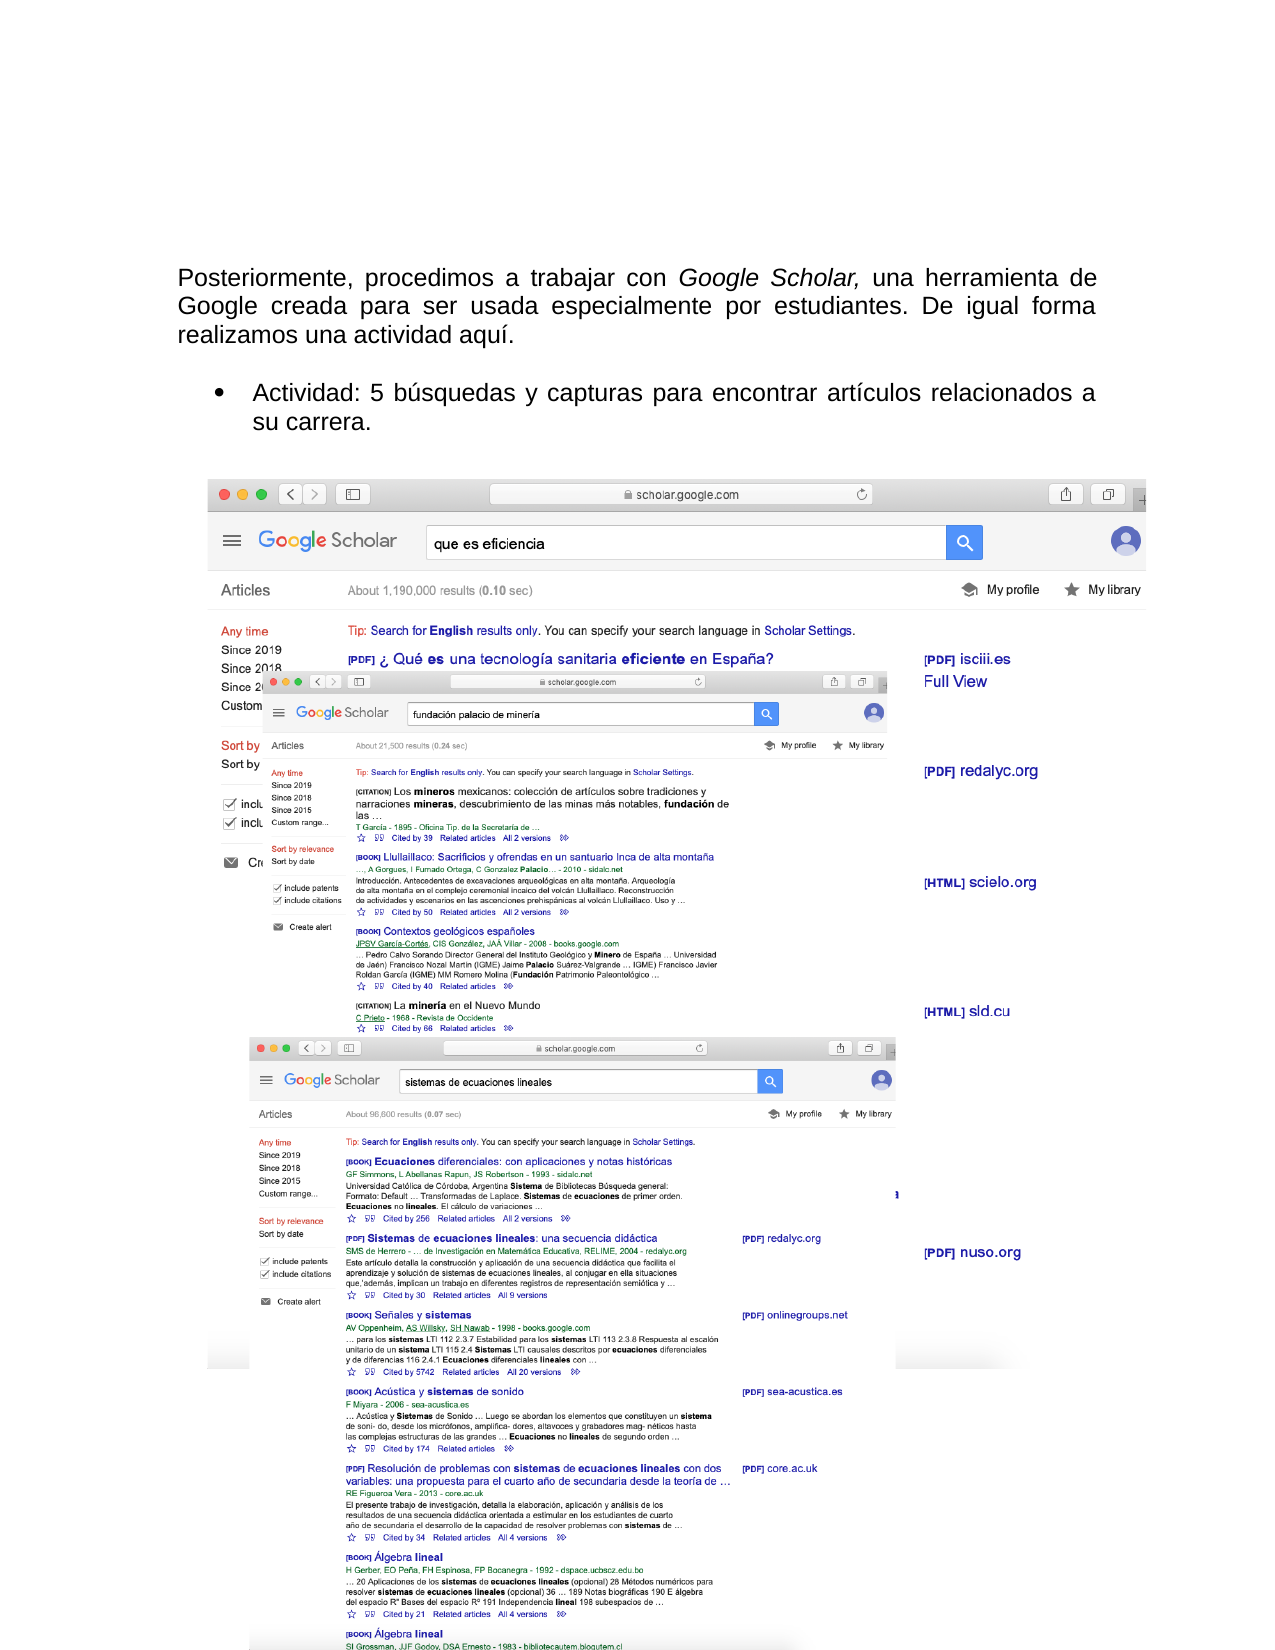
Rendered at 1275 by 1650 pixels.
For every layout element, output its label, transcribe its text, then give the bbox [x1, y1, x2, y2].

list Actividad: 5 búsquedas y capturas para encontrar artículos relacionados a su carrera. [215, 378, 1098, 435]
text Posteriormente, procedimos a trabajar con Google Scholar, una herramienta de Google creada para ser usada especialmente por estudiantes. De igual forma realizamos una actividad aquí. [177, 263, 1098, 349]
